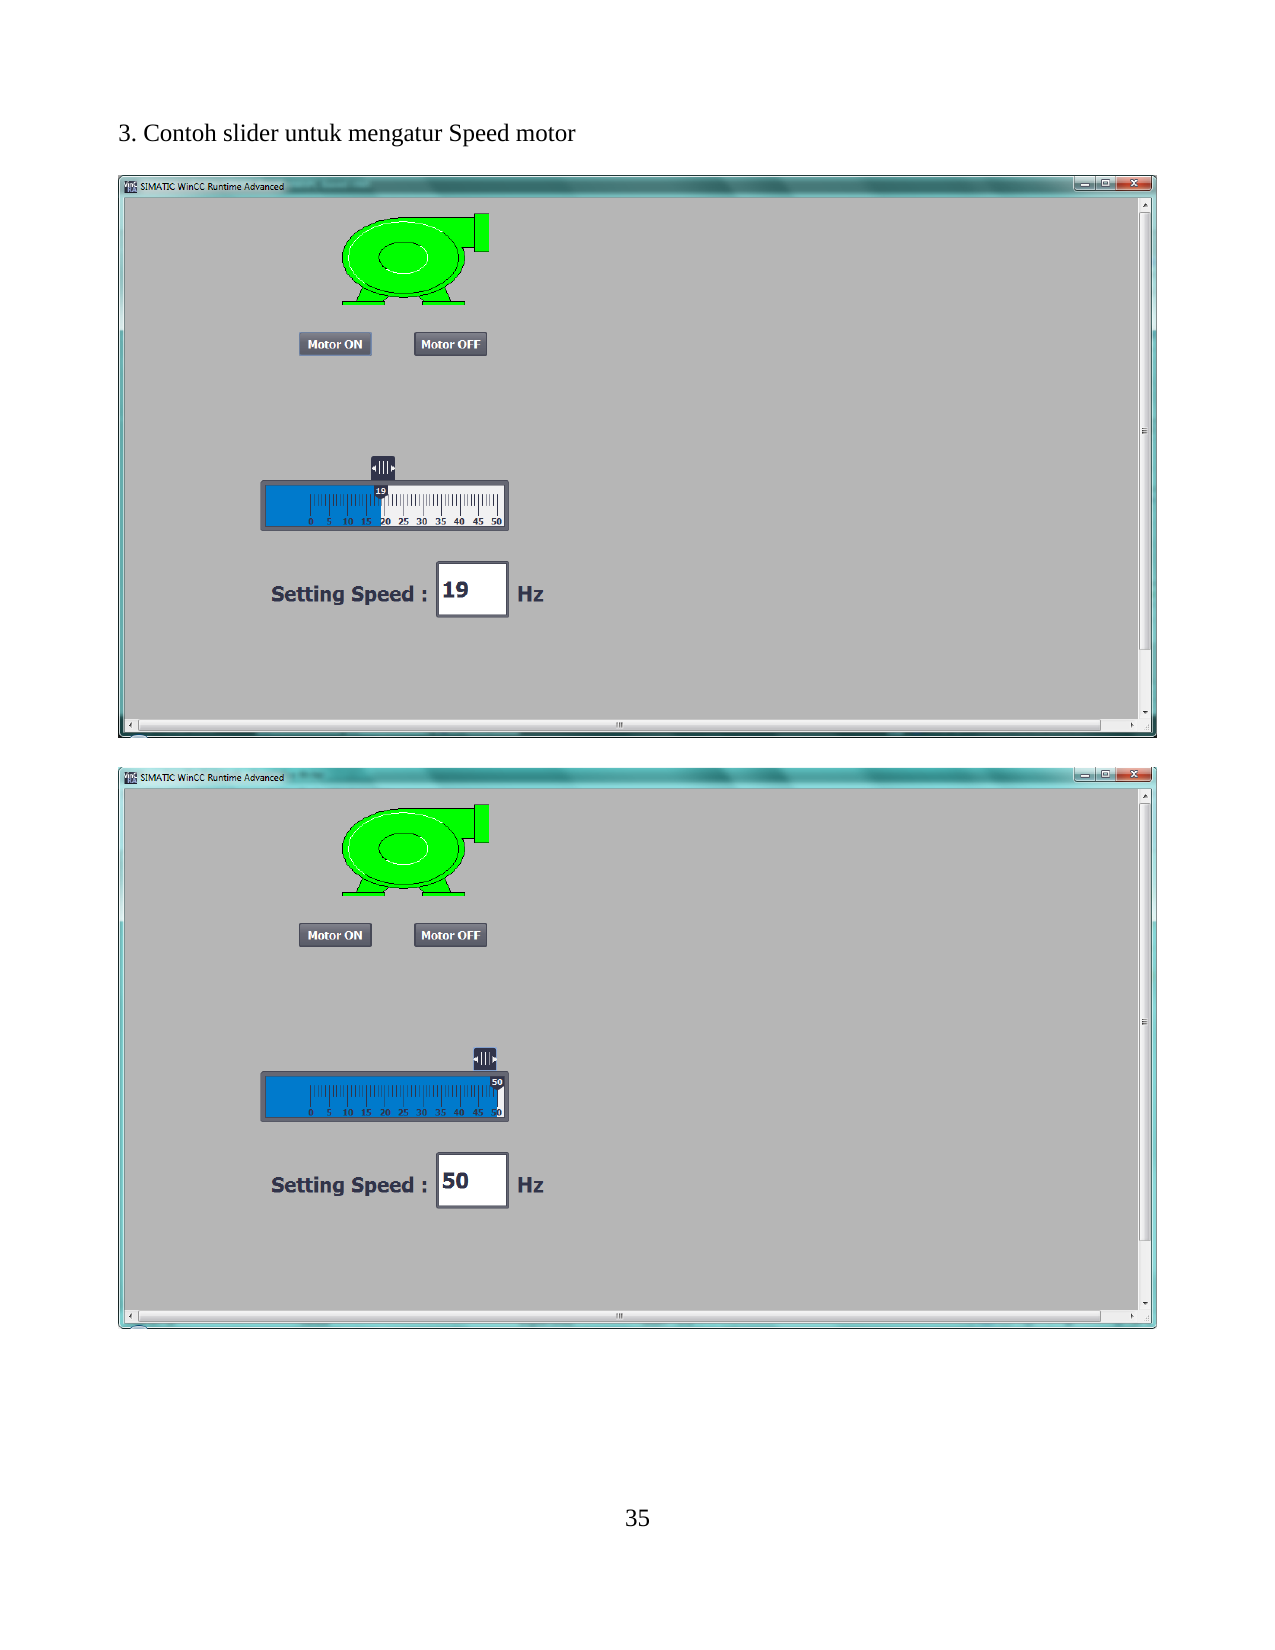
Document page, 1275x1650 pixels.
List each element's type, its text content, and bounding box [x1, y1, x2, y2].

picture [118, 175, 1157, 739]
text 3. Contoh slider untuk mengatur Speed motor [118, 118, 1157, 147]
picture [118, 767, 1157, 1330]
